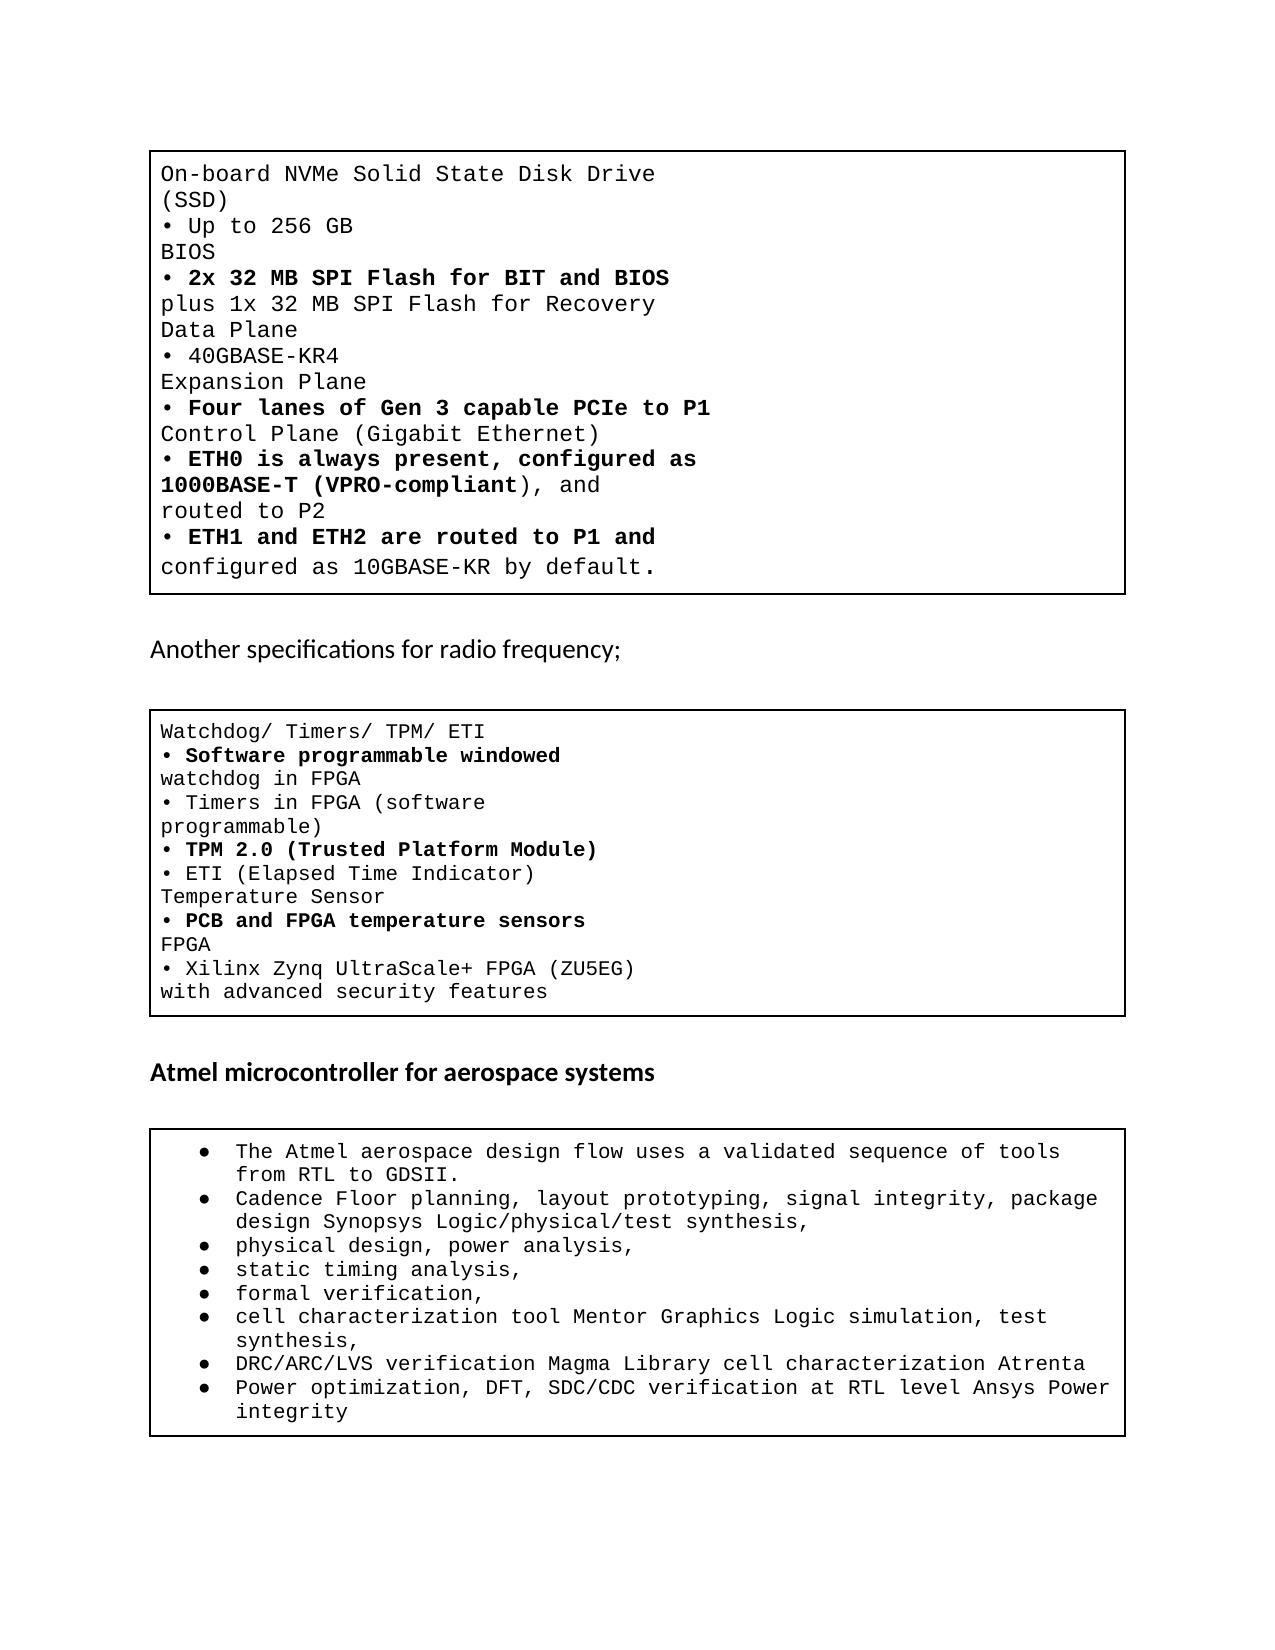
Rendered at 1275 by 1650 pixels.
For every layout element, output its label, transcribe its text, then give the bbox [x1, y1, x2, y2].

text Atmel microcontroller for aerospace systems [150, 1055, 1125, 1088]
text Another specifications for radio frequency; [150, 633, 1125, 666]
table_header Watchdog/ Timers/ TPM/ ETI • Software programmable windowed watchdog in FPGA • Timers in FPGA (software programmable) • TPM 2.0 (Trusted Platform Module) • ETI (Elapsed Time Indicator) Temperature Sensor • PCB and FPGA temperature sensors FPGA • Xilinx Zynq UltraScale+ FPGA (ZU5EG) with advanced security features [151, 711, 1124, 1015]
table_header The Atmel aerospace design flow uses a validated sequence of tools from RTL to GDSII. Cadence Floor planning, layout prototyping, signal integrity, package design Synopsys Logic/physical/test synthesis, physical design, power analysis, static timing analysis, formal verification, cell characterization tool Mentor Graphics Logic simulation, test synthesis, DRC/ARC/LVS verification Magma Library cell characterization Atrenta Power optimization, DFT, SDC/CDC verification at RTL level Ansys Power integrity [151, 1130, 1124, 1435]
table_header On-board NVMe Solid State Disk Drive (SSD) • Up to 256 GB BIOS • 2x 32 MB SPI Flash for BIT and BIOS plus 1x 32 MB SPI Flash for Recovery Data Plane • 40GBASE-KR4 Expansion Plane • Four lanes of Gen 3 capable PCIe to P1 Control Plane (Gigabit Ethernet) • ETH0 is always present, configured as 1000BASE-T (VPRO-compliant), and routed to P2 • ETH1 and ETH2 are routed to P1 and configured as 10GBASE-KR by default. [151, 152, 1124, 593]
